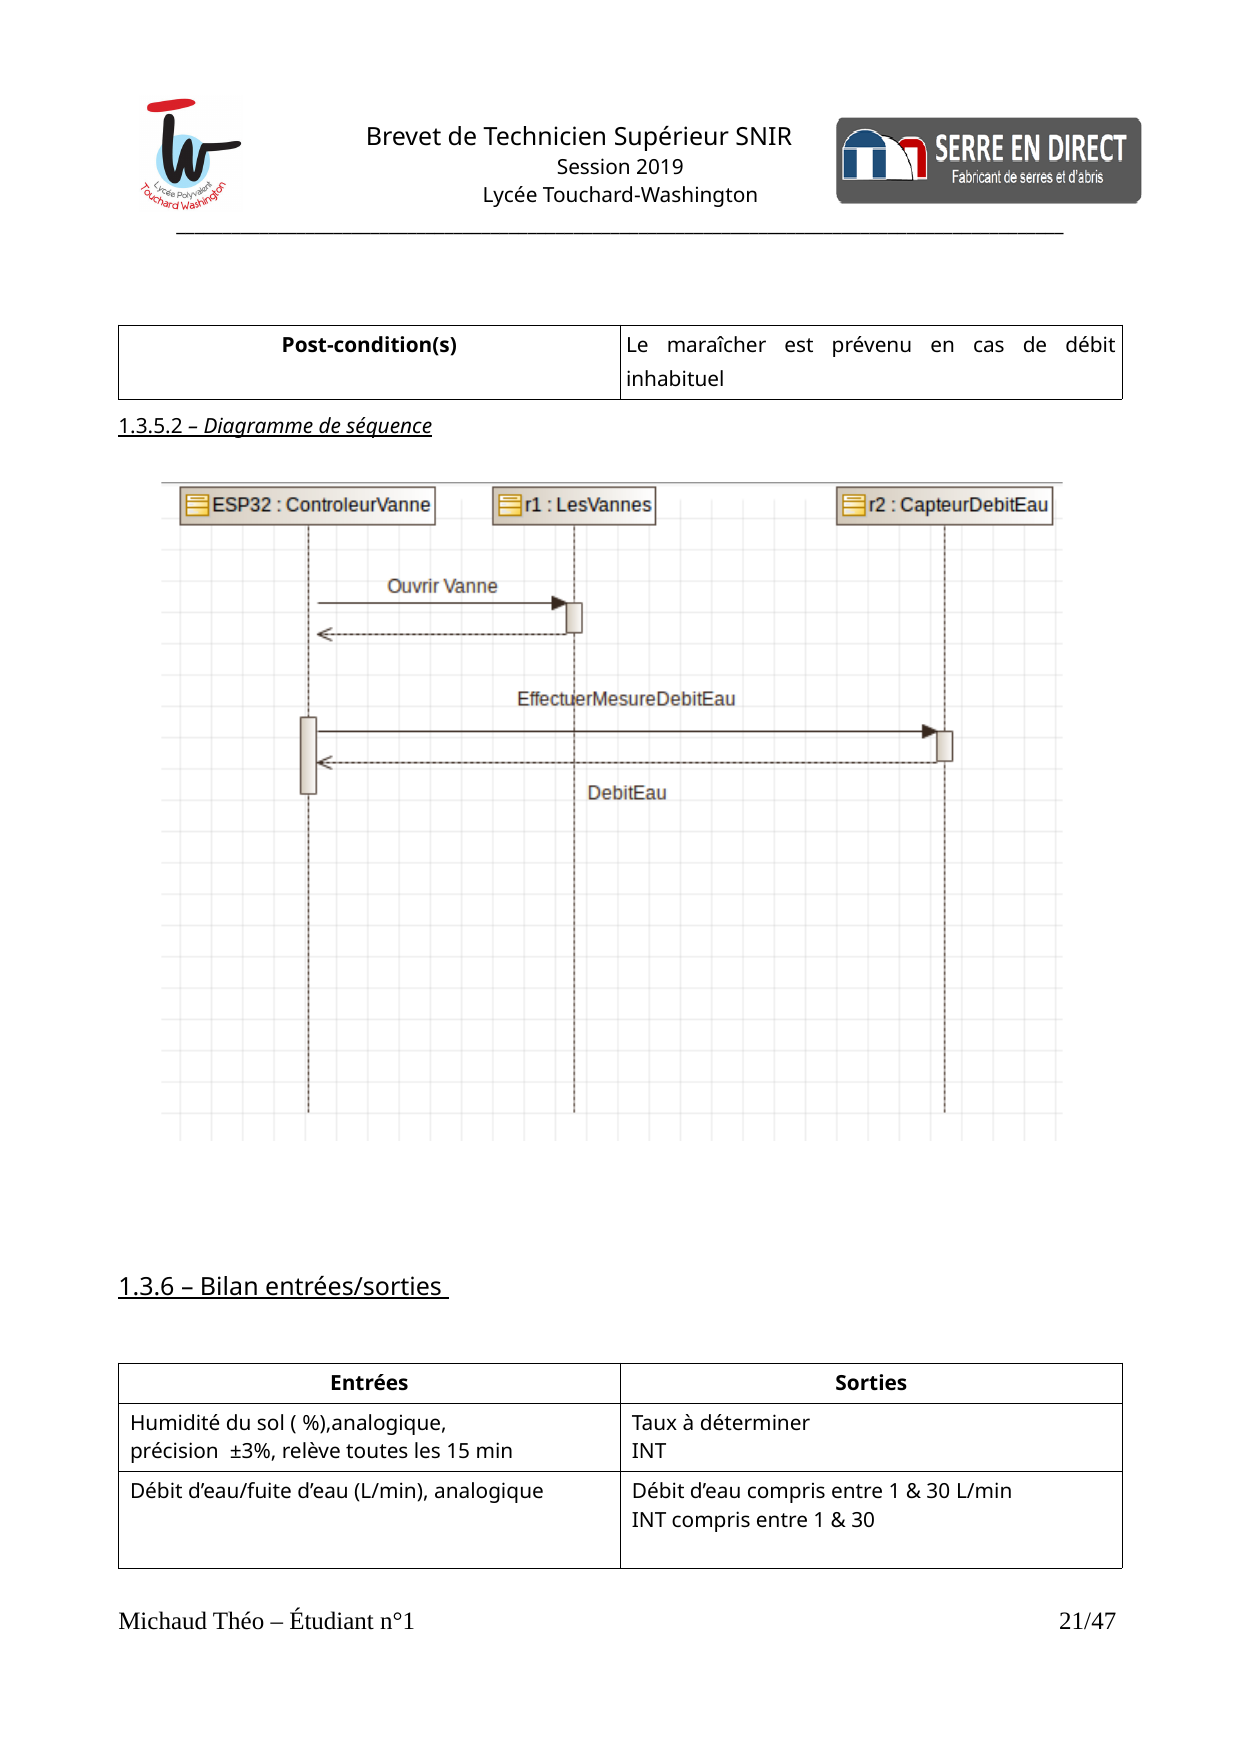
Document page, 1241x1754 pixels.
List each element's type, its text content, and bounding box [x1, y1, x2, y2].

table_cell Humidité du sol ( %),analogique, précision ±3%, relève toutes les 15 min [119, 1404, 620, 1471]
picture [831, 115, 1145, 208]
table_cell Post-condition(s) [119, 326, 620, 398]
table_cell Taux à déterminer INT [621, 1404, 1122, 1471]
picture [138, 95, 243, 212]
table_cell Débit d’eau compris entre 1 & 30 L/min INT compris entre 1 & 30 [621, 1472, 1122, 1568]
table_header Entrées [119, 1364, 620, 1402]
table_header Sorties [621, 1364, 1122, 1402]
picture [161, 482, 1063, 1141]
subtitle 1.3.6 – Bilan entrées/sorties [118, 1268, 1122, 1302]
table_cell Débit d’eau/fuite d’eau (L/min), analogique [119, 1472, 620, 1568]
table_cell Le maraîcher est prévenu en cas de débit inhabituel [621, 326, 1122, 398]
subtitle 1.3.5.2 – Diagramme de séquence [118, 411, 1122, 439]
